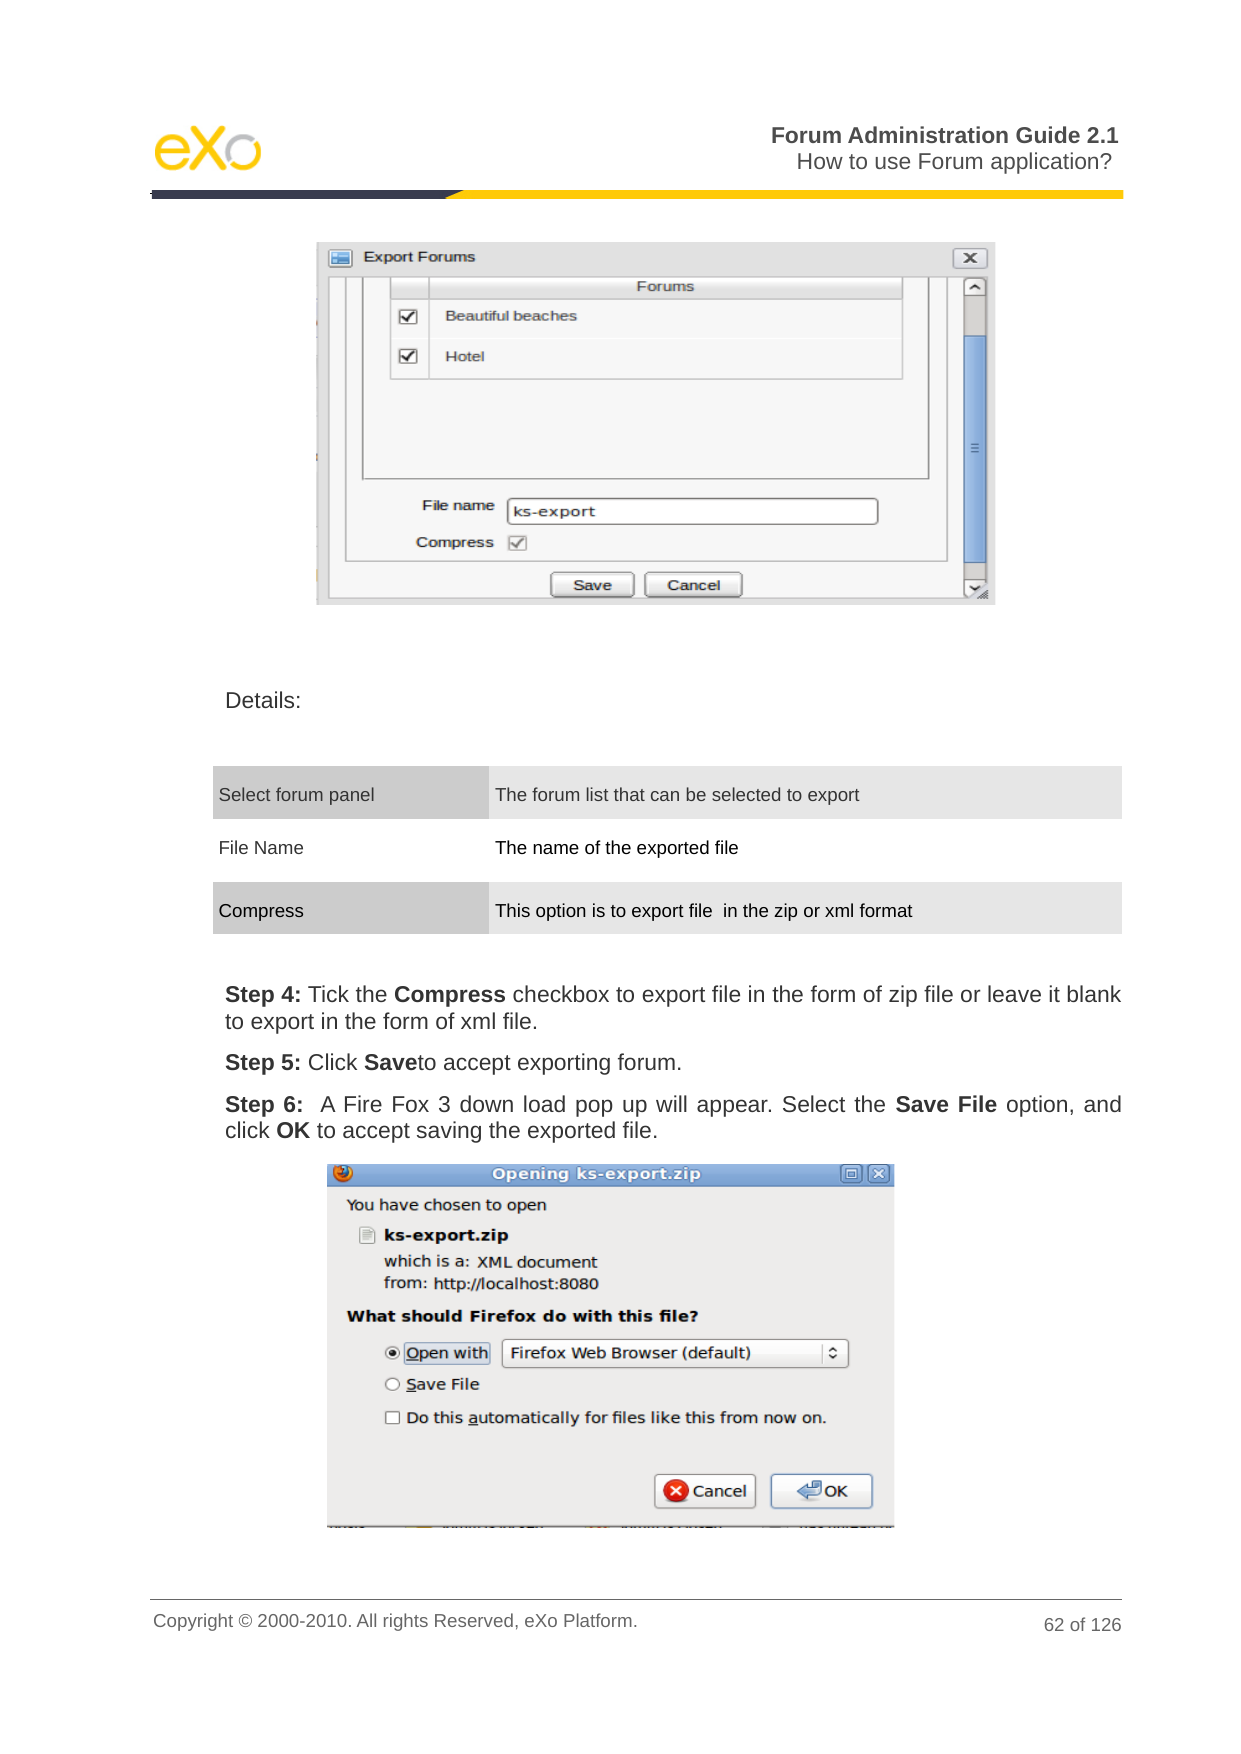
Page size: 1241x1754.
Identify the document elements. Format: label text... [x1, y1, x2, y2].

table_cell Compress [213, 882, 489, 934]
table_cell The name of the exported file [489, 819, 1122, 882]
table_header The forum list that can be selected to export [489, 766, 1122, 819]
table_header Select forum panel [213, 766, 489, 819]
list Step 4: Tick the Compress checkbox to export file in the form of zip file or leave it blank to export in the form of xml file. [187, 981, 1122, 1034]
table_cell File Name [213, 819, 489, 882]
picture [155, 125, 262, 171]
list Details: [187, 687, 1122, 714]
list Step 5: Click Saveto accept exporting forum. [187, 1049, 1122, 1076]
picture [316, 242, 996, 605]
table_cell This option is to export file in the zip or xml format [489, 882, 1122, 934]
picture [151, 190, 1124, 199]
list Step 6: A Fire Fox 3 down load pop up will appear. Select the Save File option, and click OK to accept saving the exported file. [187, 1091, 1122, 1143]
picture [327, 1164, 895, 1528]
